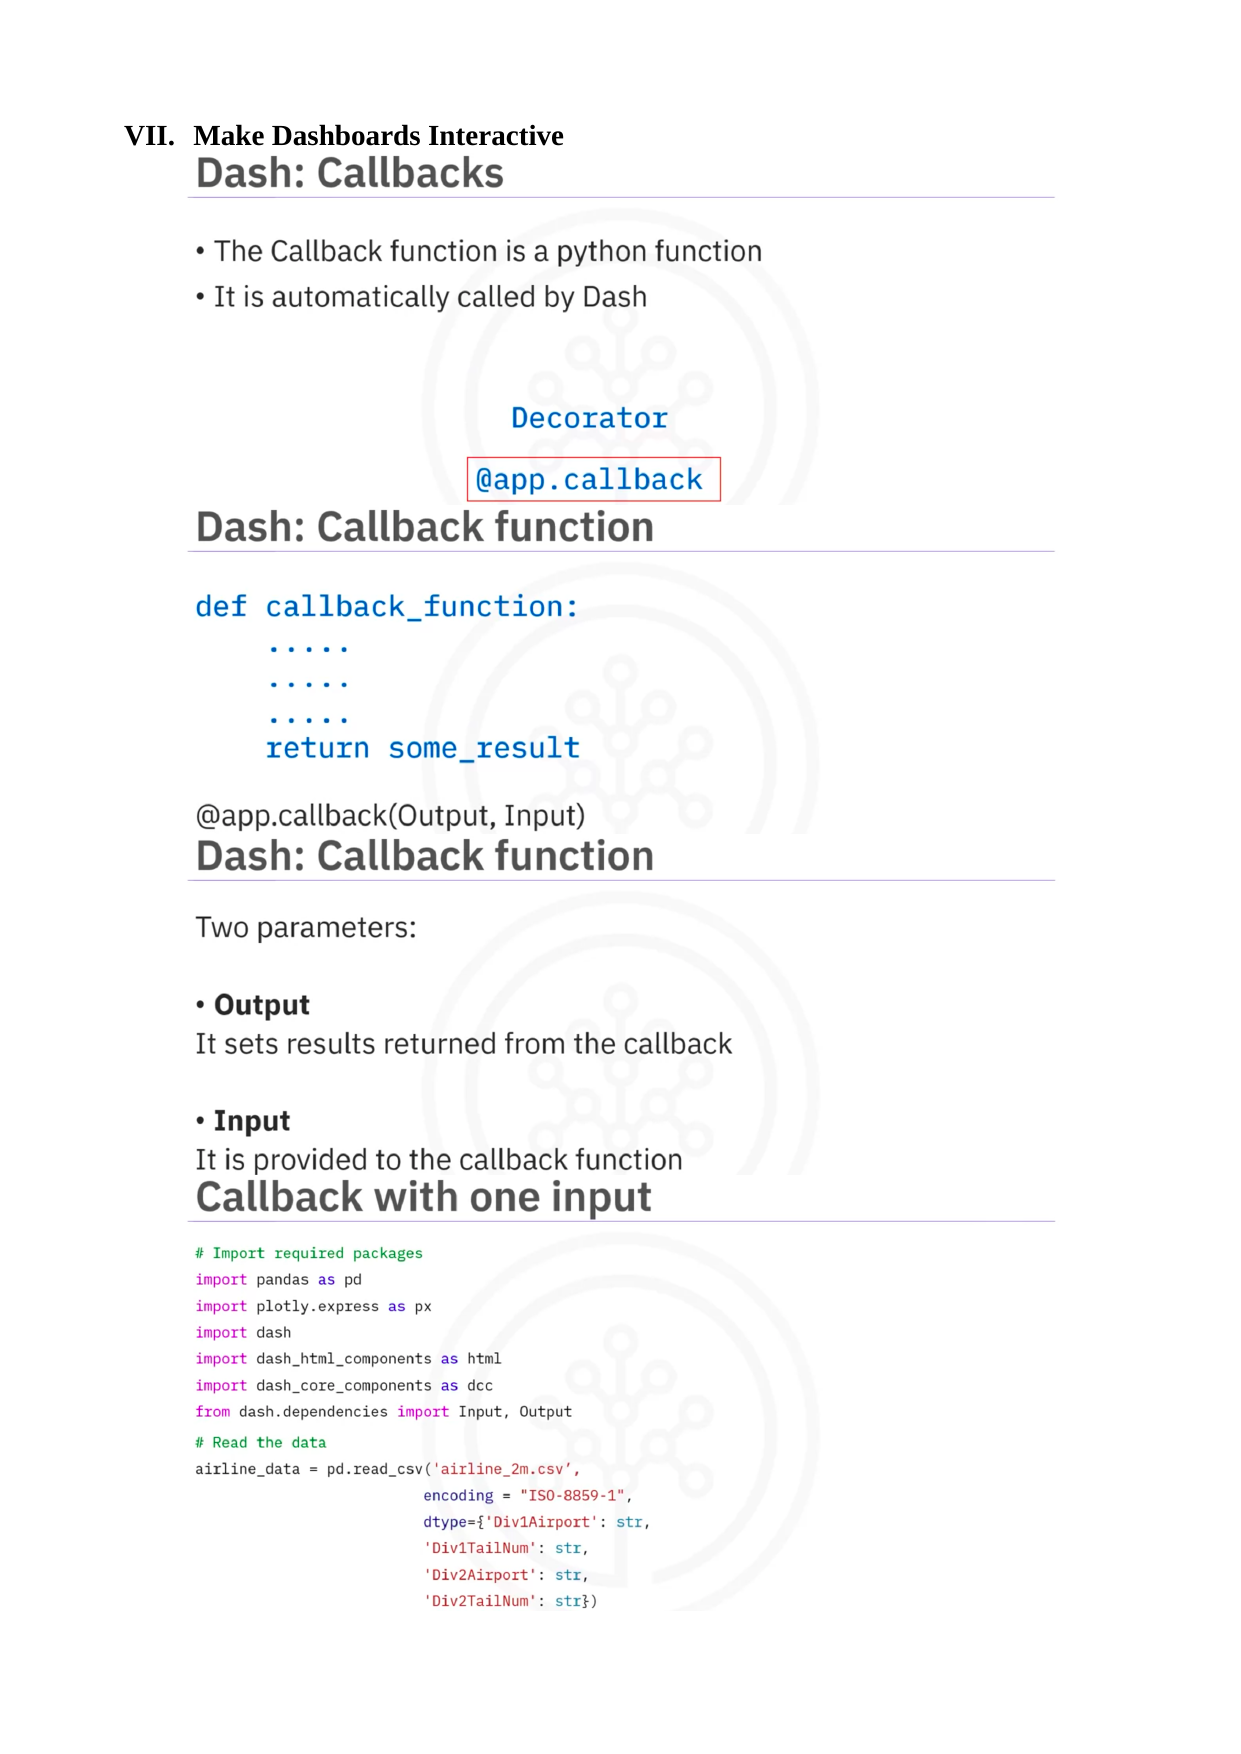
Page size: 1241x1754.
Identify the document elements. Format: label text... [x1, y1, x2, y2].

picture [118, 151, 1123, 1611]
list Make Dashboards Interactive [175, 118, 1122, 151]
